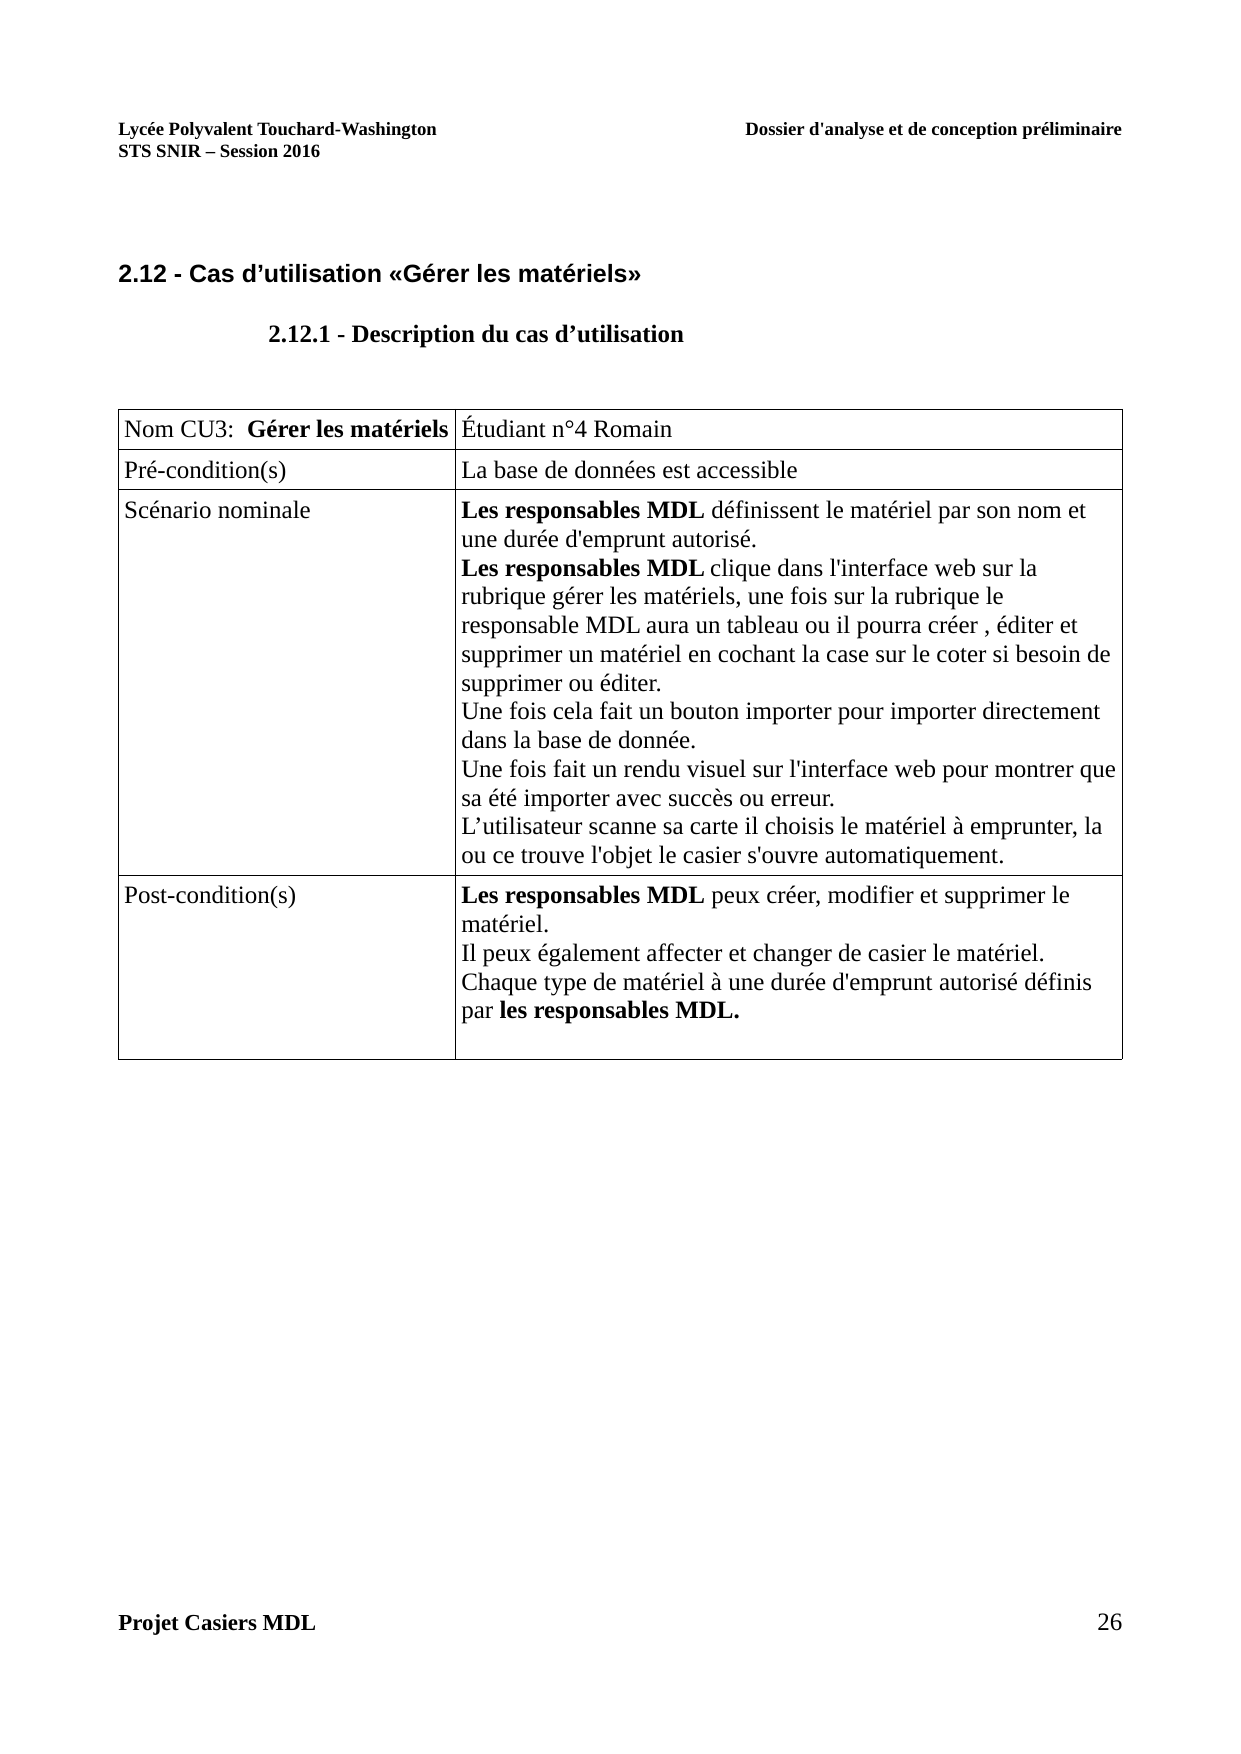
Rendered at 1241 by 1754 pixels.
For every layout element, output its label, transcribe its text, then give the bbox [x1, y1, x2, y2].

table_cell Les responsables MDL peux créer, modifier et supprimer le matériel. Il peux également affecter et changer de casier le matériel. Chaque type de matériel à une durée d'emprunt autorisé définis par les responsables MDL. [456, 876, 1122, 1059]
table_cell Pré-condition(s) [119, 450, 455, 489]
table_cell Scénario nominale [119, 490, 455, 874]
table_cell Post-condition(s) [119, 876, 455, 1059]
table_cell Les responsables MDL définissent le matériel par son nom et une durée d'emprunt autorisé. Les responsables MDL clique dans l'interface web sur la rubrique gérer les matériels, une fois sur la rubrique le responsable MDL aura un tableau ou il pourra créer , éditer et supprimer un matériel en cochant la case sur le coter si besoin de supprimer ou éditer. Une fois cela fait un bouton importer pour importer directement dans la base de donnée. Une fois fait un rendu visuel sur l'interface web pour montrer que sa été importer avec succès ou erreur. L’utilisateur scanne sa carte il choisis le matériel à emprunter, la ou ce trouve l'objet le casier s'ouvre automatiquement. [456, 490, 1122, 874]
table_cell La base de données est accessible [456, 450, 1122, 489]
table_header Étudiant n°4 Romain [456, 410, 1122, 449]
subtitle 2.12.1 - Description du cas d’utilisation [118, 315, 1122, 348]
table_header Nom CU3: Gérer les matériels [119, 410, 455, 449]
subtitle 2.12 - Cas d’utilisation «Gérer les matériels» [118, 259, 1122, 288]
